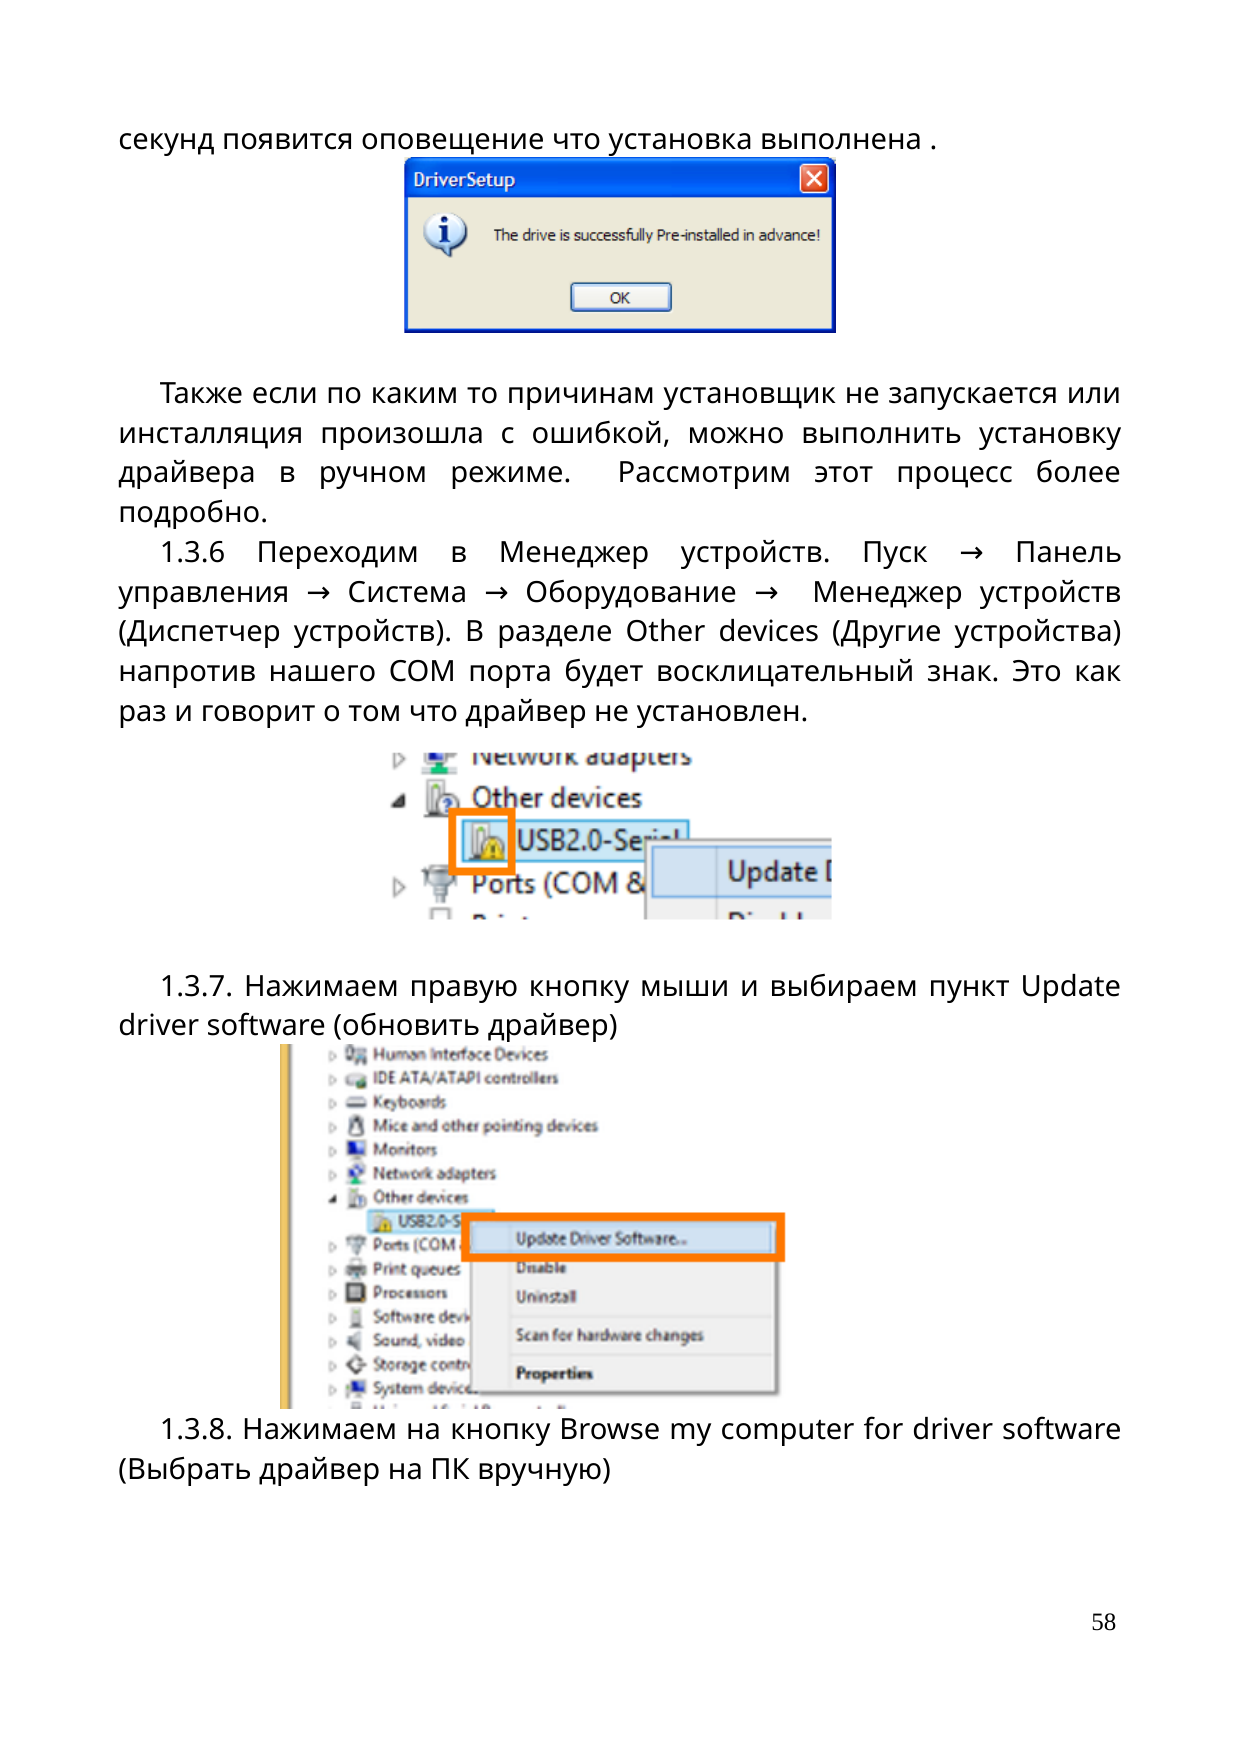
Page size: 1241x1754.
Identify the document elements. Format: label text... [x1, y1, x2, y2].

text 1.3.6 Переходим в Менеджер устройств. Пуск → Панель управления → Система → Оборудование → Менеджер устройств (Диспетчер устройств). В разделе Other devices (Другие устройства) напротив нашего СОМ порта будет восклицательный знак. Это как раз и говорит о том что драйвер не установлен. [118, 531, 1122, 729]
text Также если по каким то причинам установщик не запускается или инсталляция произошла с ошибкой, можно выполнить установку драйвера в ручном режиме. Рассмотрим этот процесс более подробно. [118, 372, 1122, 531]
text 1.3.8. Нажимаем на кнопку Browse my computer for driver software (Выбрать драйвер на ПК вручную) [118, 1044, 1122, 1488]
picture [280, 1044, 961, 1409]
picture [386, 750, 835, 926]
picture [404, 157, 836, 333]
text 1.3.7. Нажимаем правую кнопку мыши и выбираем пункт Update driver software (обновить драйвер) [118, 965, 1122, 1044]
text секунд появится оповещение что установка выполнена . [118, 118, 1122, 158]
